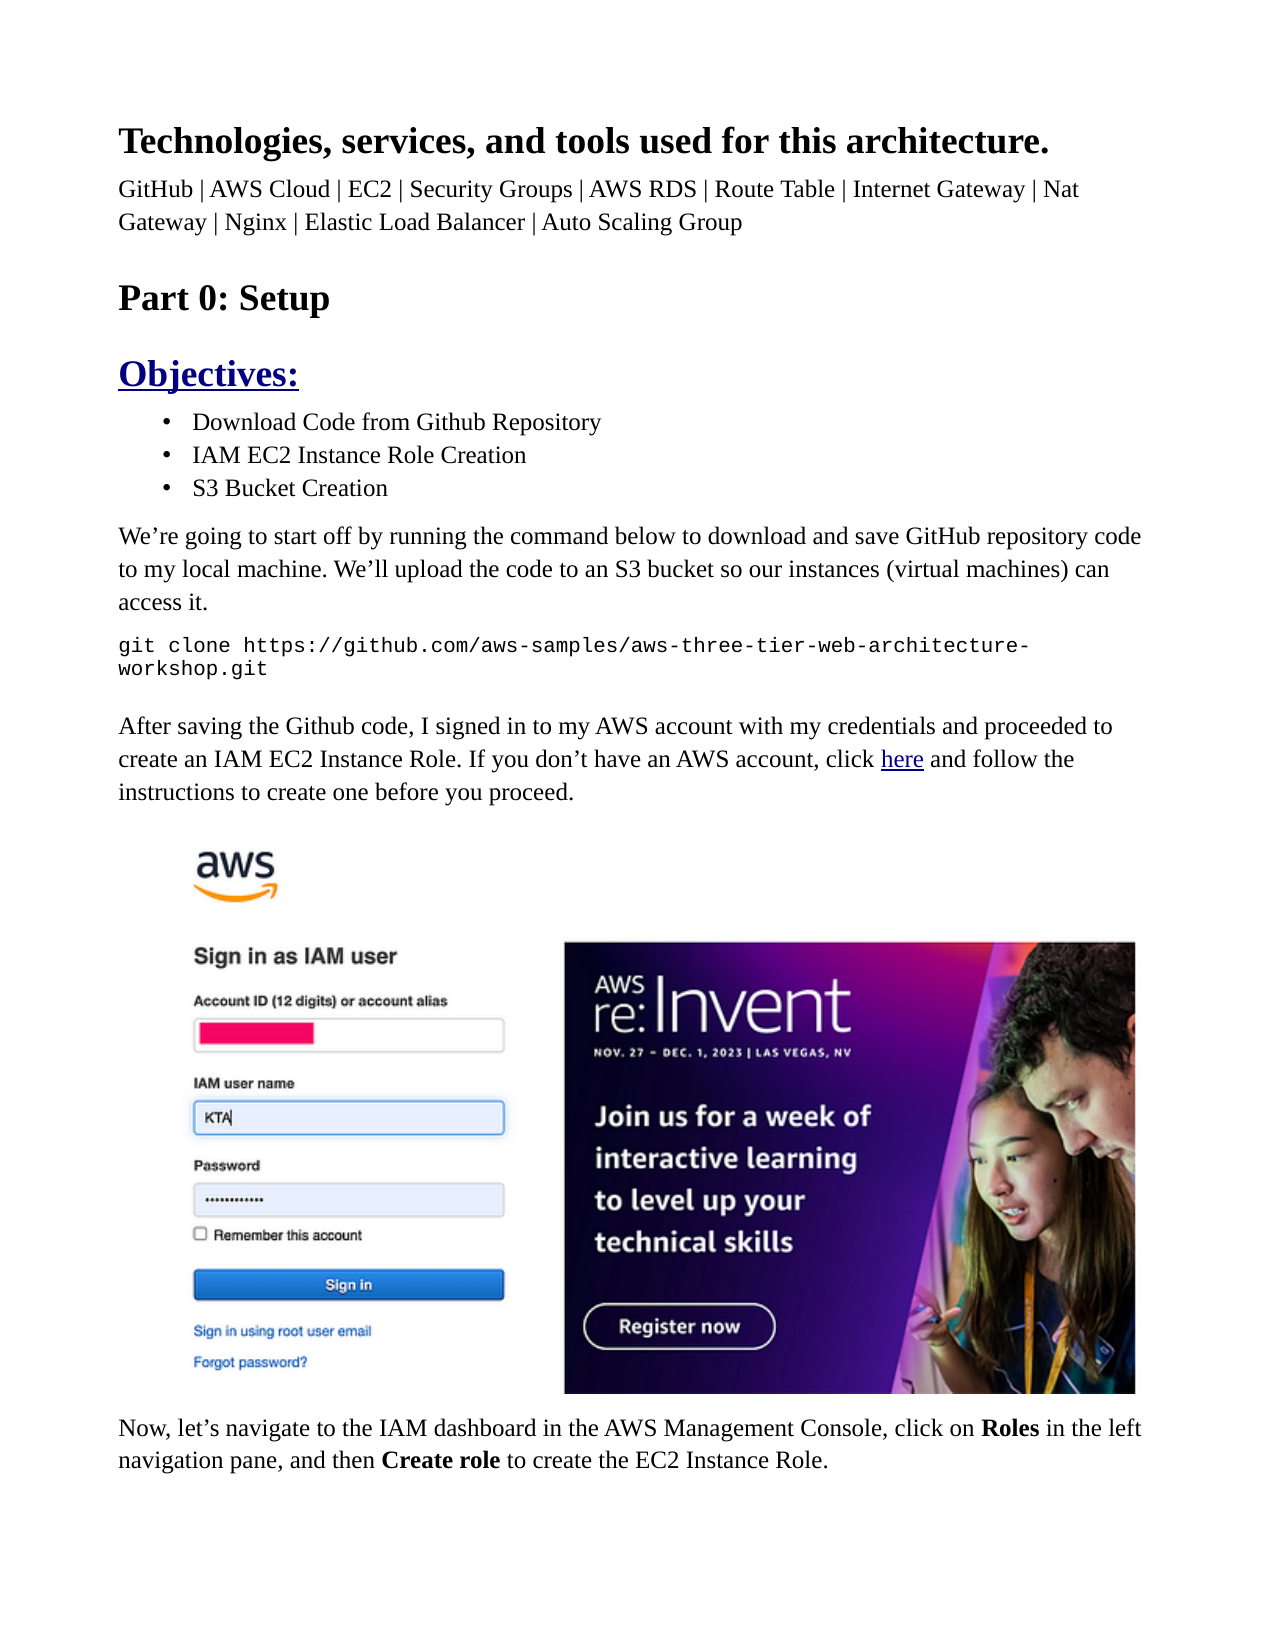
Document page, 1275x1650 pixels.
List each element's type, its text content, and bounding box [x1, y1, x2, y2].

subtitle Objectives: [118, 352, 1157, 395]
text git clone https://github.com/aws-samples/aws-three-tier-web-architecture-workshop.git [118, 634, 1157, 682]
list S3 Bucket Creation [162, 473, 1157, 502]
picture [118, 825, 1212, 1394]
text We’re going to start off by running the command below to download and save GitHub repository code to my local machine. We’ll upload the code to an S3 bucket so our instances (virtual machines) can access it. [118, 521, 1157, 616]
list IAM EC2 Instance Role Creation [162, 440, 1157, 469]
list Download Code from Github Repository [162, 407, 1157, 436]
subtitle Technologies, services, and tools used for this architecture. [118, 118, 1157, 161]
text Now, let’s navigate to the IAM dashboard in the AWS Management Console, click on Roles in the left navigation pane, and then Create role to create the EC2 Instance Role. [118, 1413, 1157, 1474]
subtitle Part 0: Setup [118, 275, 1157, 318]
text GitHub | AWS Cloud | EC2 | Security Groups | AWS RDS | Route Table | Internet Gateway | Nat Gateway | Nginx | Elastic Load Balancer | Auto Scaling Group [118, 174, 1157, 236]
text After saving the Github code, I signed in to my AWS account with my credentials and proceeded to create an IAM EC2 Instance Role. If you don’t have an AWS account, click here and follow the instructions to create one before you proceed. [118, 711, 1157, 806]
